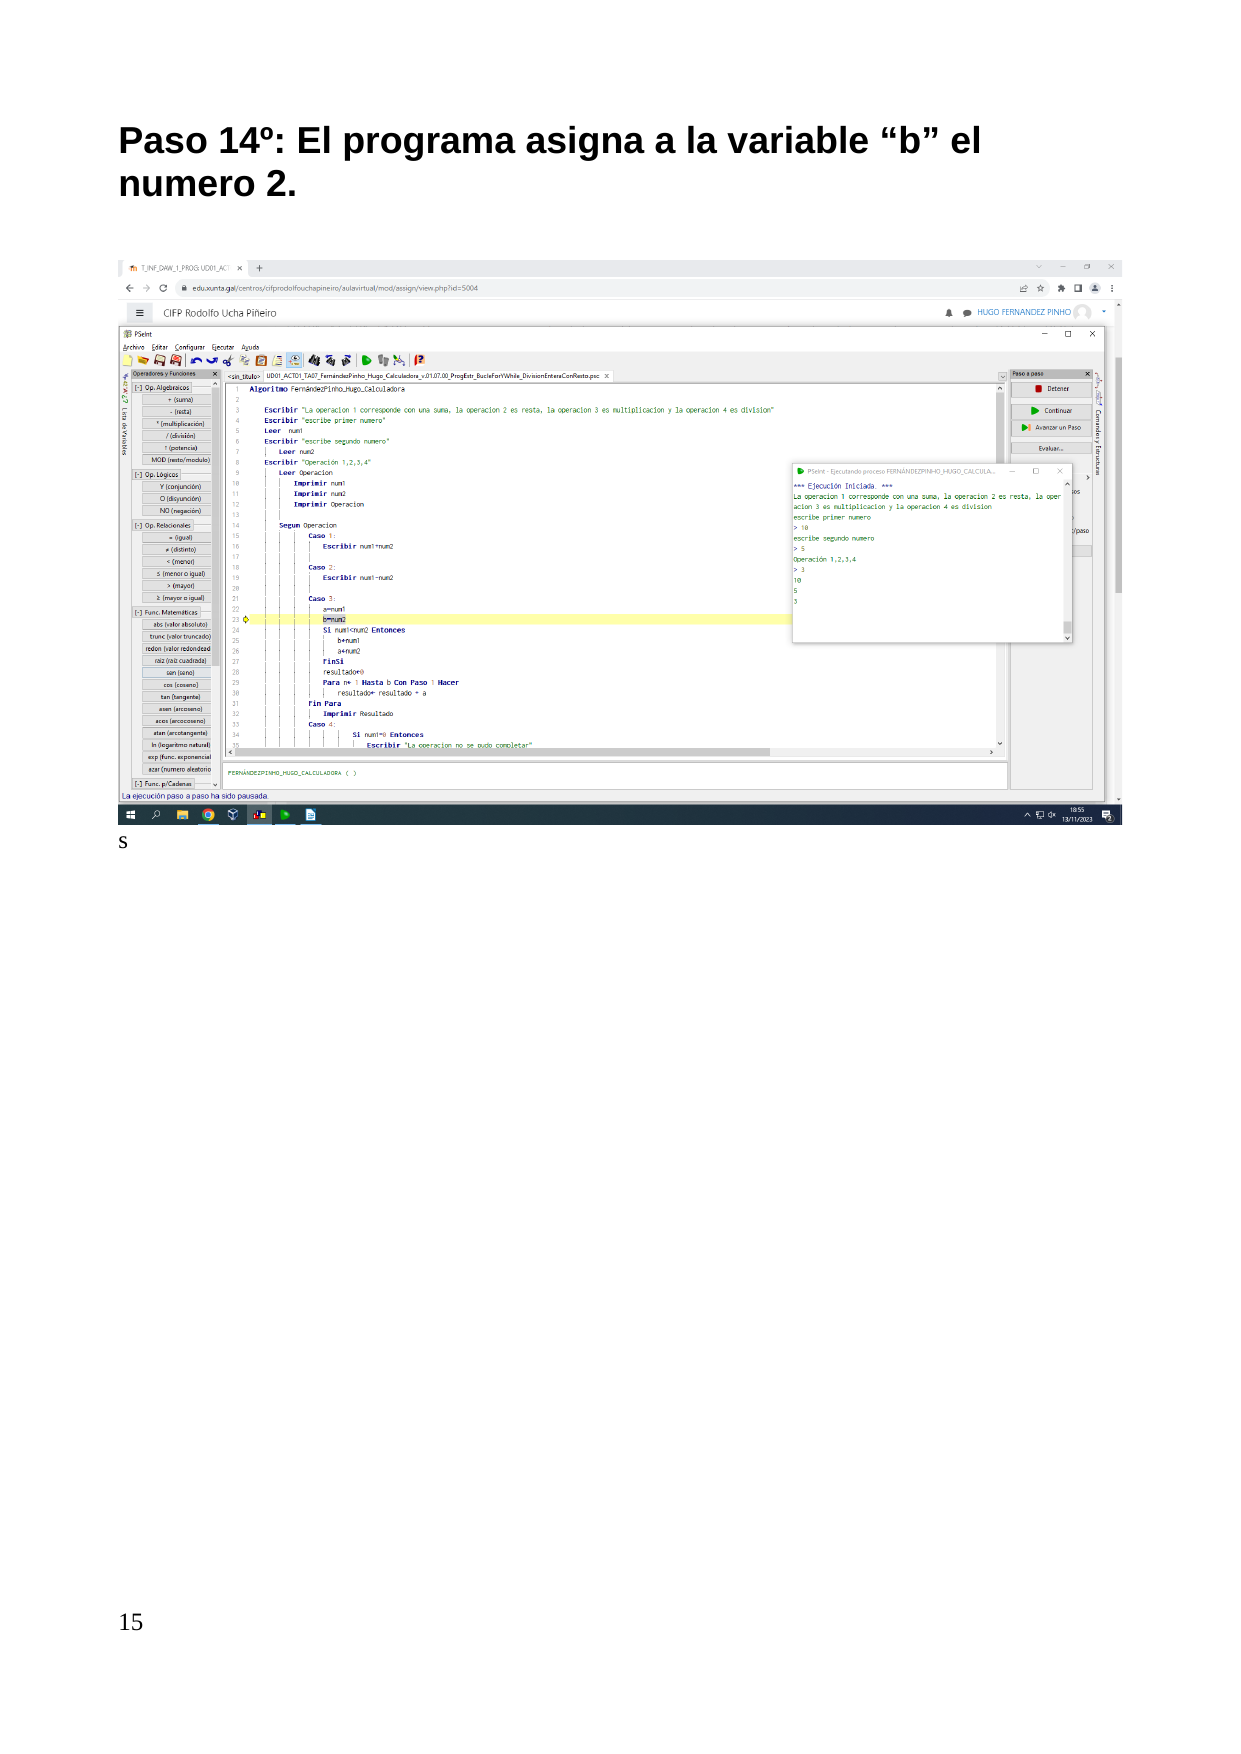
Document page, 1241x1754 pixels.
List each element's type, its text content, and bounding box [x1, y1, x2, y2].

text s [118, 825, 1122, 853]
subtitle Paso 14º: El programa asigna a la variable “b” el numero 2. [118, 118, 1122, 247]
picture [118, 260, 1123, 825]
